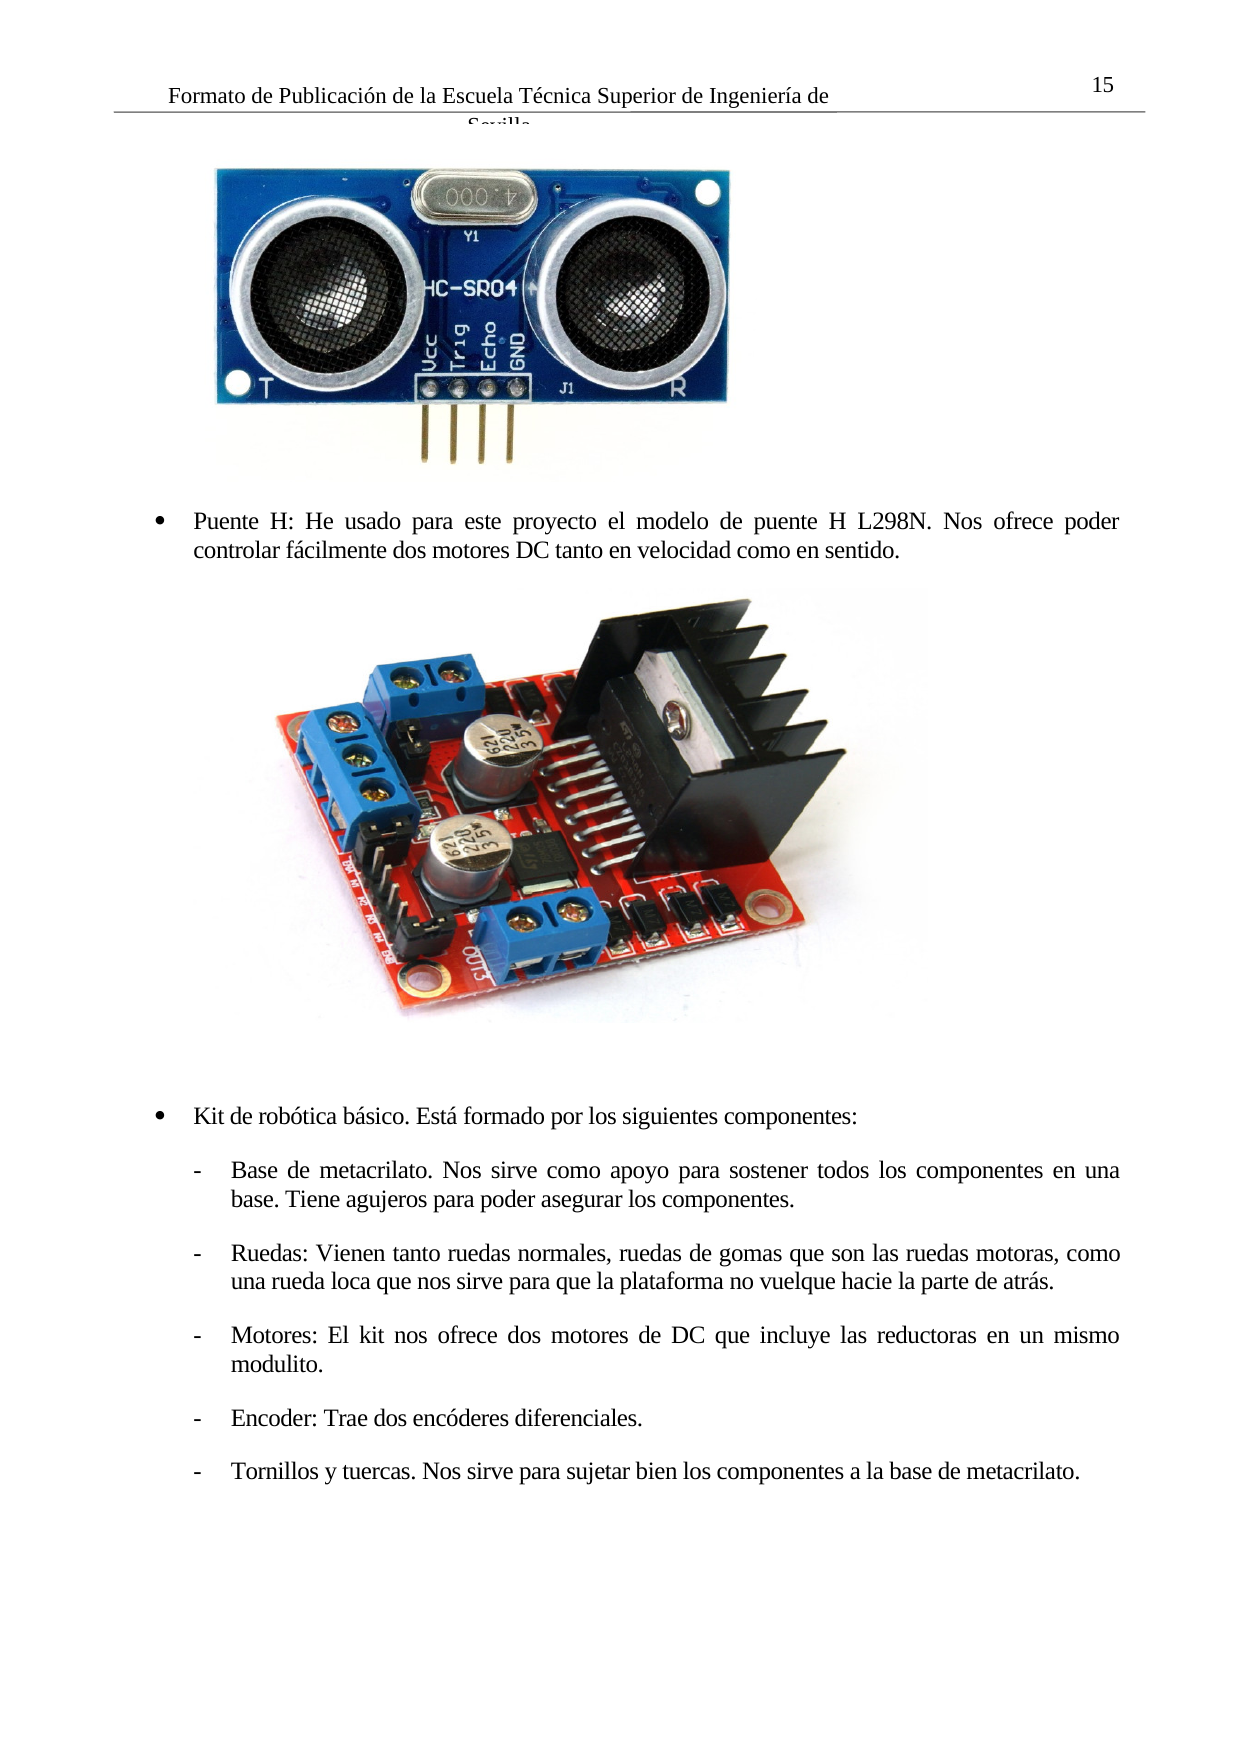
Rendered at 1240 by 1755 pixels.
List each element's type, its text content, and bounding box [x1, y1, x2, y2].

list Base de metacrilato. Nos sirve como apoyo para sostener todos los componentes en una base. Tiene agujeros para poder asegurar los componentes. [193, 1155, 1121, 1213]
list Kit de robótica básico. Está formado por los siguientes componentes: [156, 1101, 1121, 1130]
list Puente H: He usado para este proyecto el modelo de puente H L298N. Nos ofrece poder controlar fácilmente dos motores DC tanto en velocidad como en sentido. [156, 506, 1121, 564]
list Motores: El kit nos ofrece dos motores de DC que incluye las reductoras en un mismo modulito. [193, 1320, 1121, 1378]
list Ruedas: Vienen tanto ruedas normales, ruedas de gomas que son las ruedas motoras, como una rueda loca que nos sirve para que la plataforma no vuelque hacie la parte de atrás. [193, 1238, 1121, 1295]
list Tornillos y tuercas. Nos sirve para sujetar bien los componentes a la base de metacrilato. [193, 1456, 1121, 1485]
list Encoder: Trae dos encóderes diferenciales. [193, 1403, 1121, 1431]
